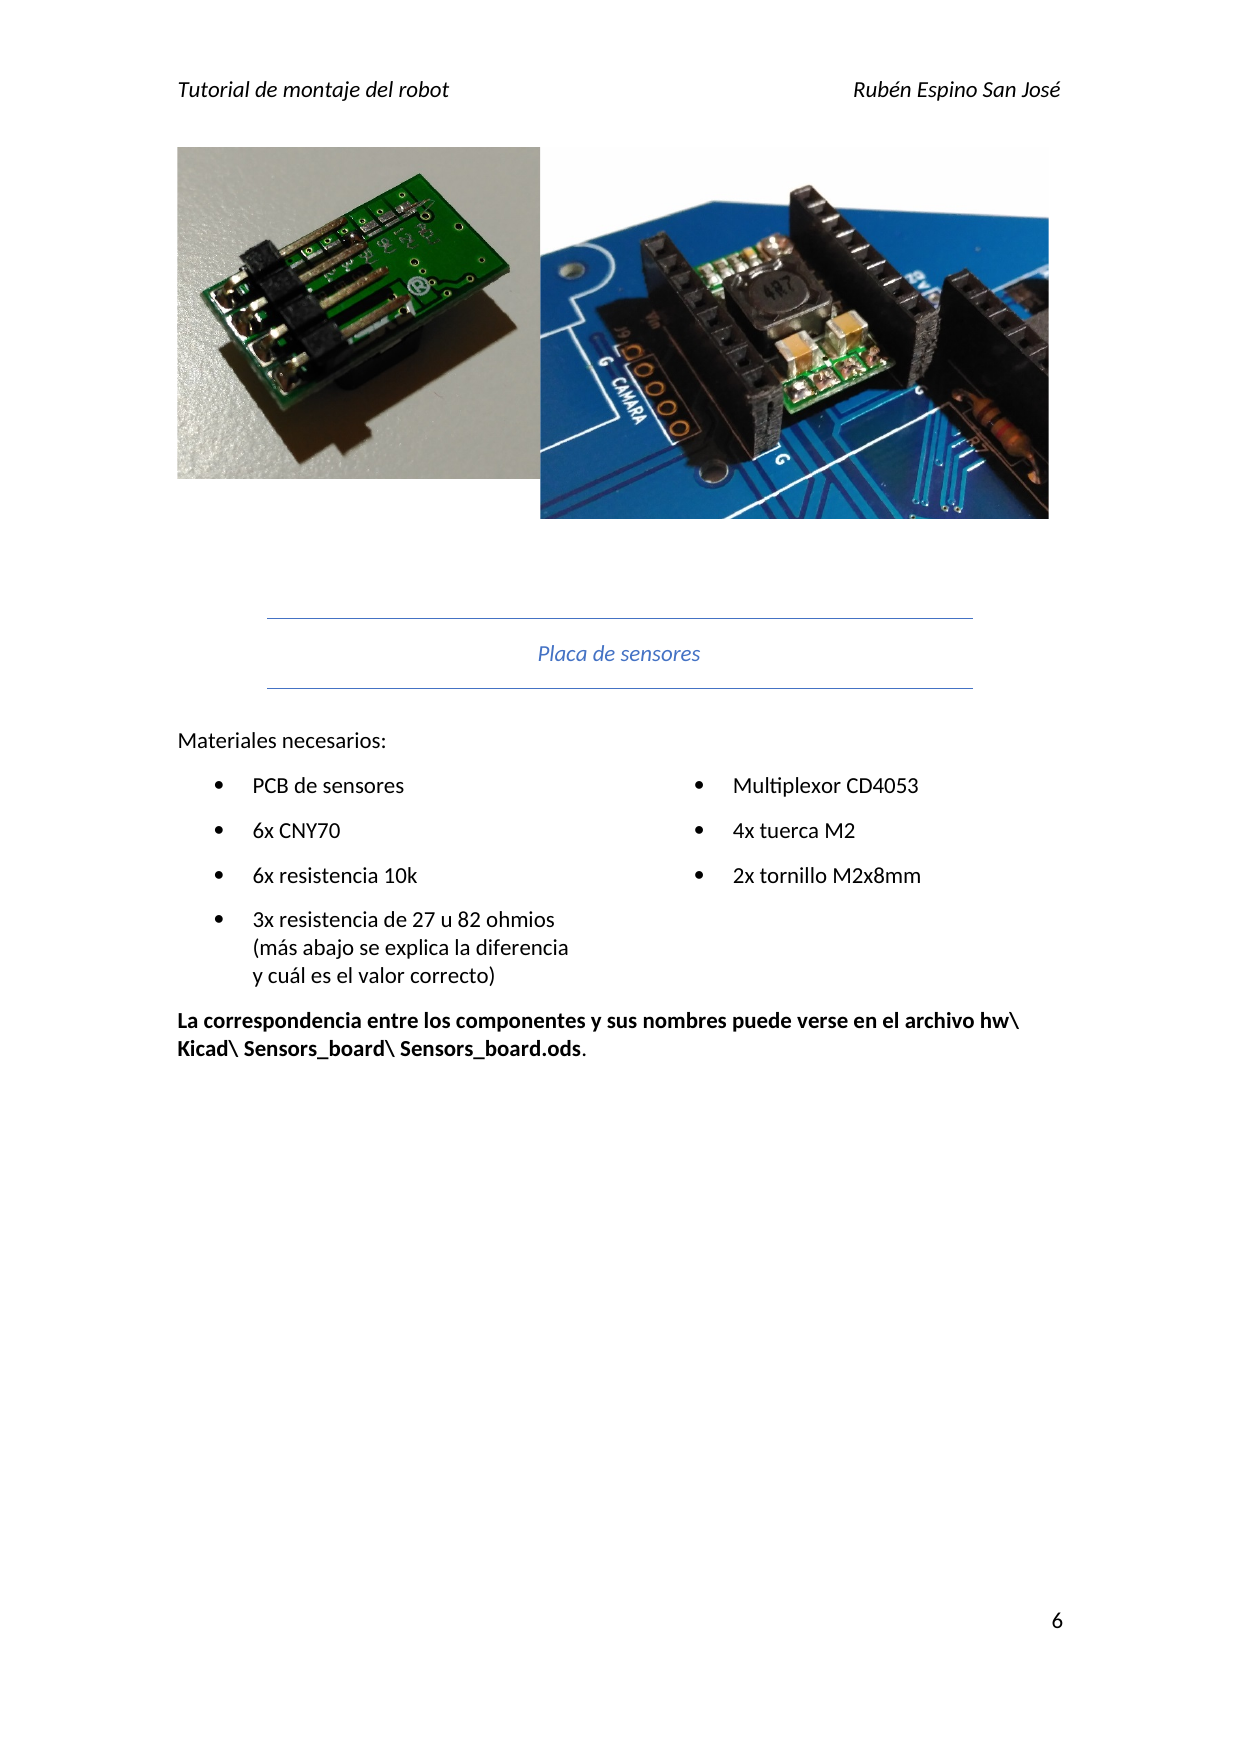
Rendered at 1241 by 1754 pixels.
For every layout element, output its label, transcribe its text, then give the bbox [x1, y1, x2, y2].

list 4x tuerca M2 [695, 816, 1063, 844]
text Placa de sensores [267, 619, 973, 688]
list Multiplexor CD4053 [695, 771, 1063, 799]
list 6x CNY70 [215, 816, 583, 844]
list 2x tornillo M2x8mm [695, 861, 1063, 889]
text La correspondencia entre los componentes y sus nombres puede verse en el archivo hw\Kicad\ Sensors_board\ Sensors_board.ods. [177, 1006, 1063, 1062]
list 6x resistencia 10k [215, 861, 583, 889]
list 3x resistencia de 27 u 82 ohmios (más abajo se explica la diferencia y cuál es el valor correcto) [215, 905, 583, 989]
text Materiales necesarios: [177, 727, 1063, 755]
list PCB de sensores [215, 771, 583, 799]
